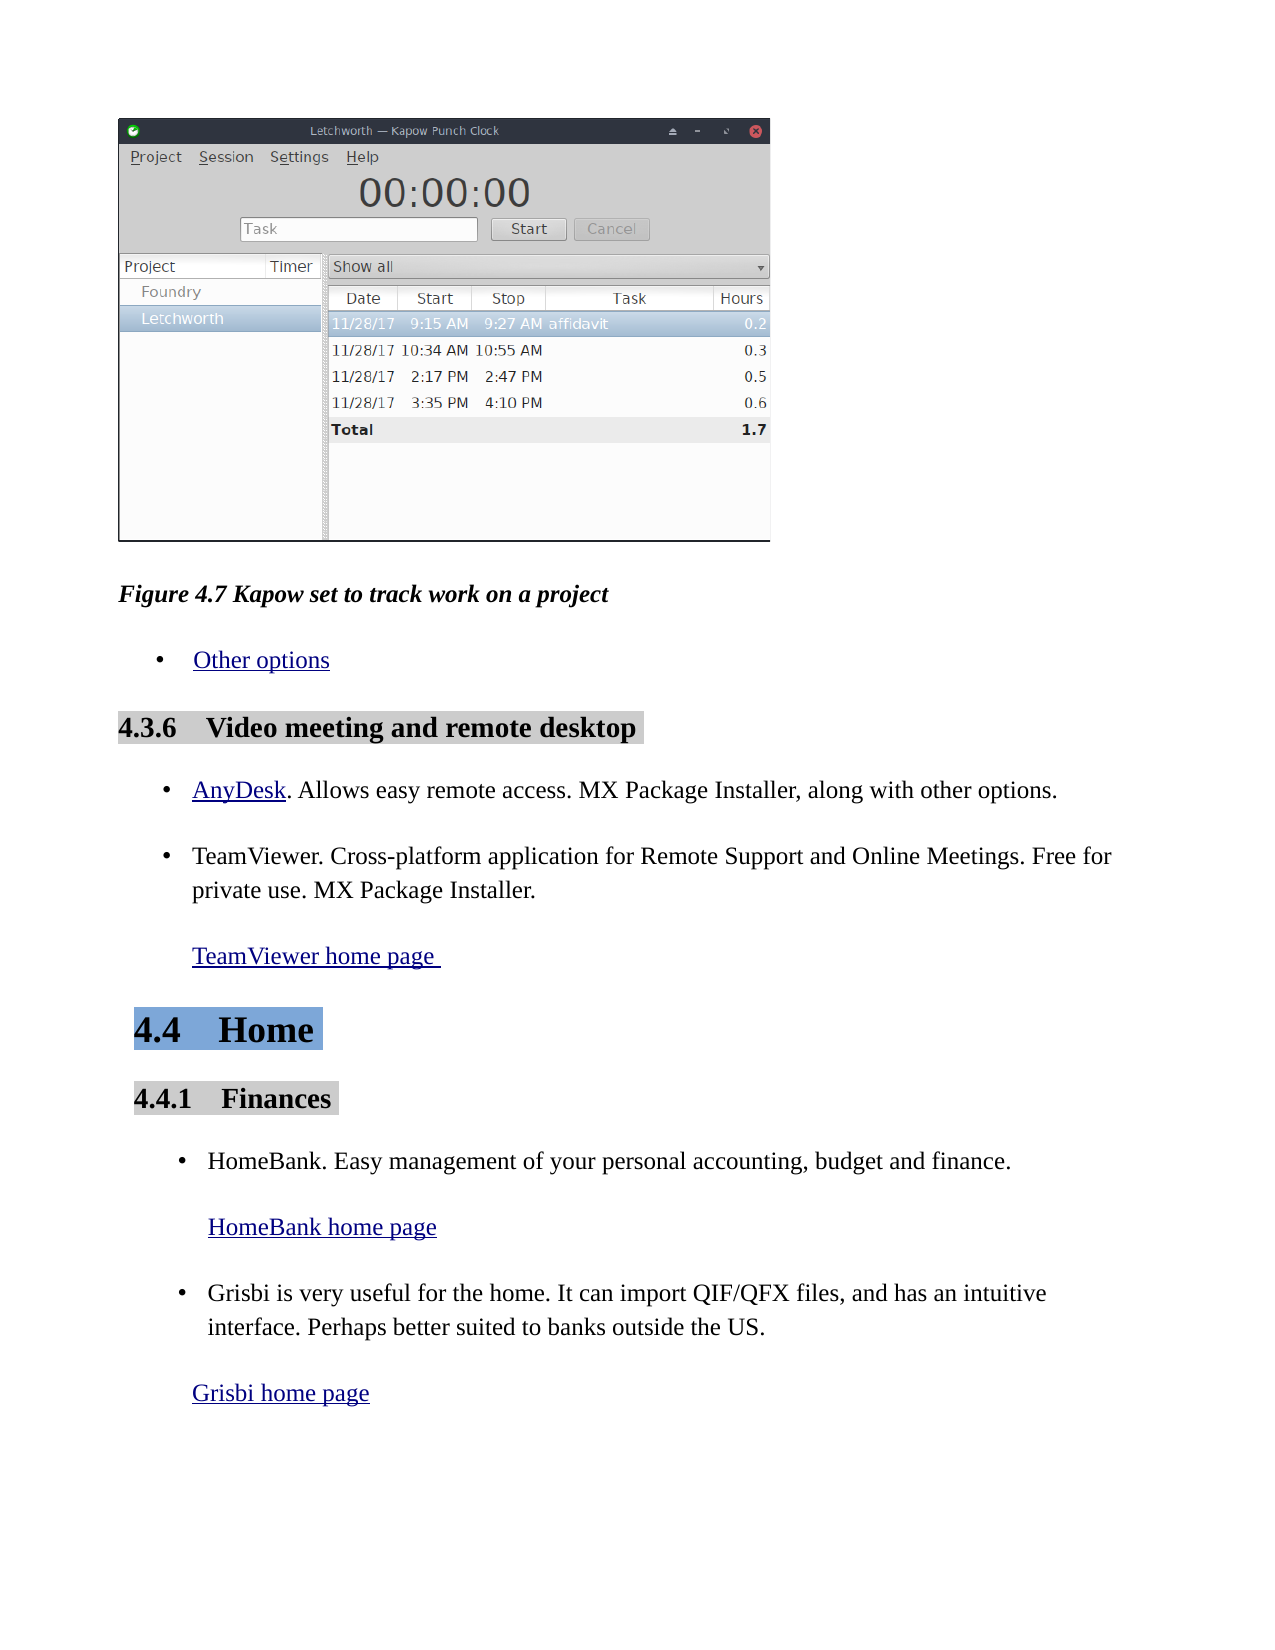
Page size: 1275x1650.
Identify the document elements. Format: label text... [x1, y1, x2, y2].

list HomeBank. Easy management of your personal accounting, budget and finance. [178, 1146, 1141, 1175]
text Figure 4.7 Kapow set to track work on a project [118, 579, 1157, 608]
list AnyDesk. Allows easy remote access. MX Package Installer, along with other options. [162, 775, 1157, 804]
list Grisbi home page [162, 1378, 1157, 1407]
text HomeBank home page [134, 1212, 1141, 1241]
picture [118, 118, 770, 542]
list TeamViewer. Cross-platform application for Remote Support and Online Meetings. Free for private use. MX Package Installer. [162, 841, 1157, 904]
list Other options [156, 645, 1157, 673]
subtitle 4.3.6 Video meeting and remote desktop [644, 711, 1157, 744]
subtitle 4.4 Home [323, 1007, 1141, 1050]
list Grisbi is very useful for the home. It can import QIF/QFX files, and has an intuitive interface. Perhaps better suited to banks outside the US. [178, 1278, 1141, 1341]
list TeamViewer home page [162, 941, 1157, 970]
subtitle 4.4.1 Finances [339, 1081, 1141, 1115]
